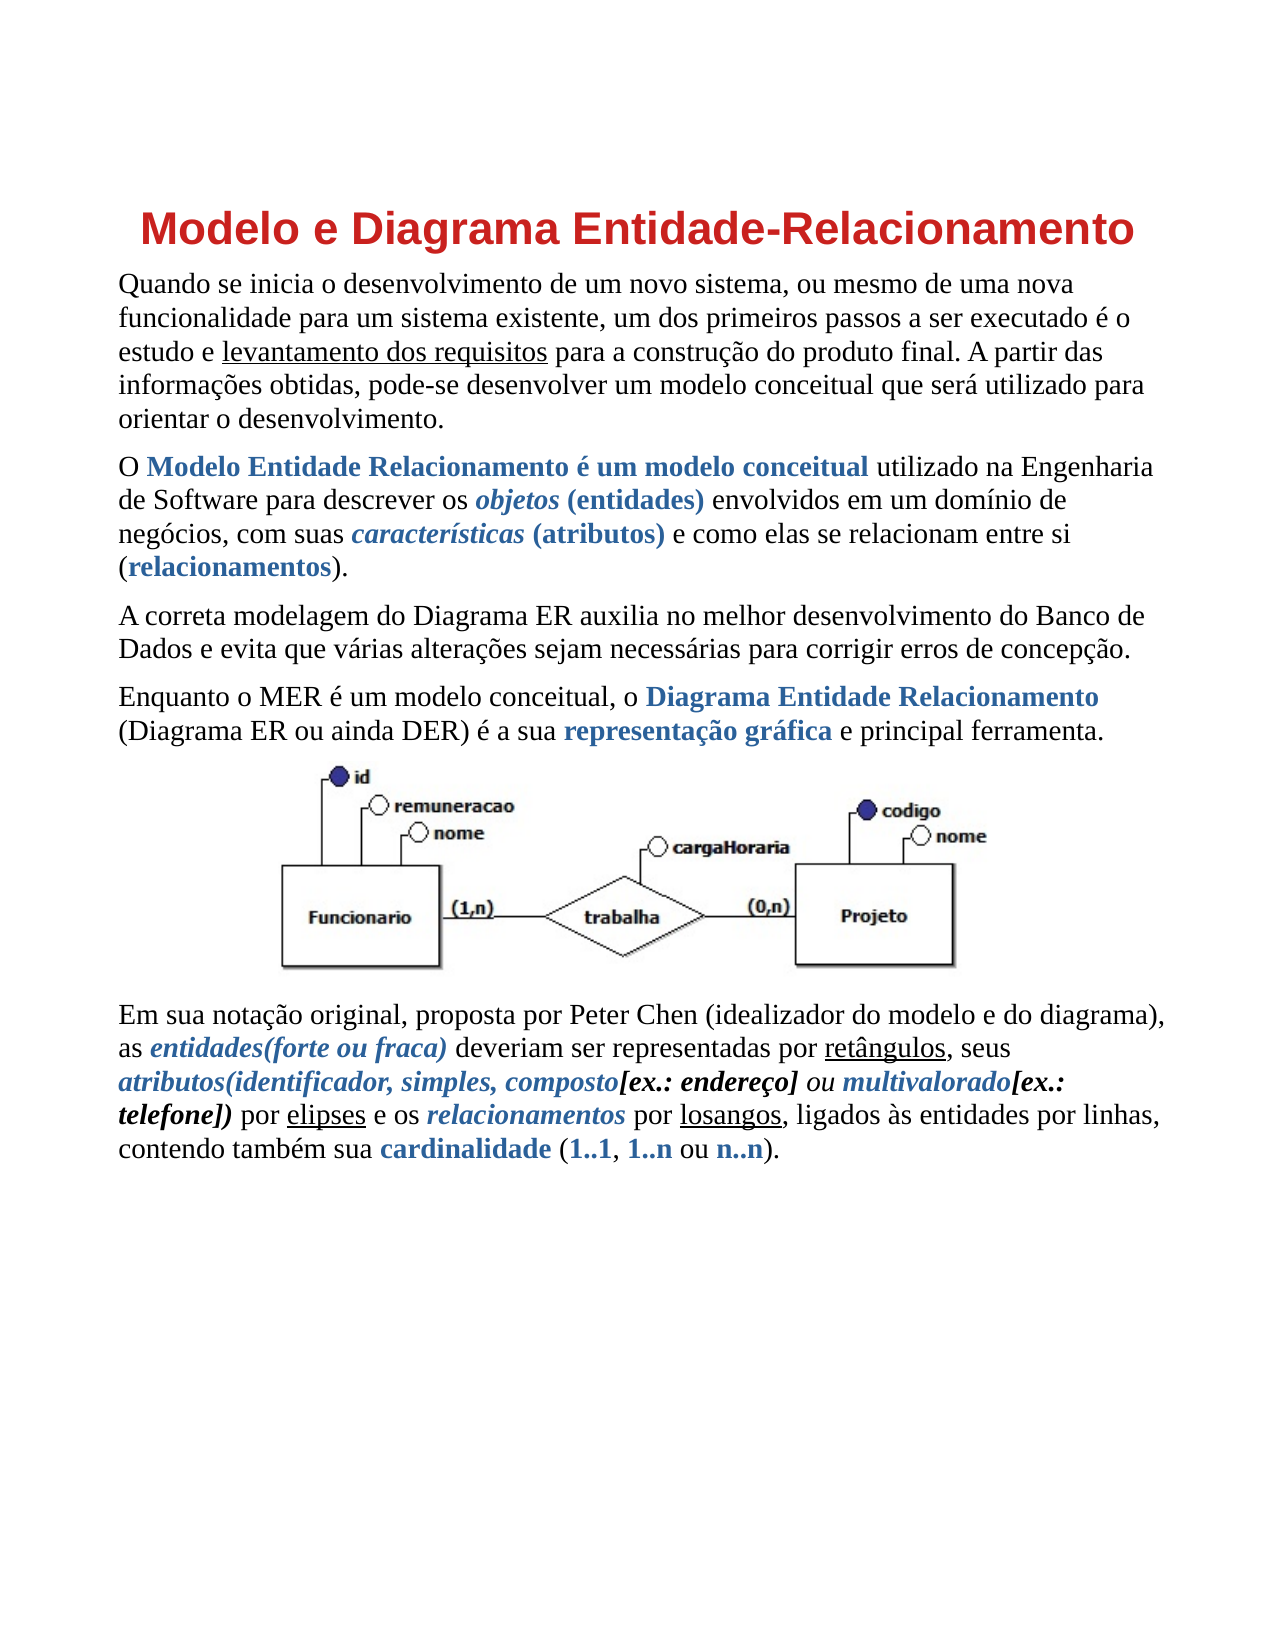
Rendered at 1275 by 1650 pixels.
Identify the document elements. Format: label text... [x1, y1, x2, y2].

text Em sua notação original, proposta por Peter Chen (idealizador do modelo e do diagrama), as entidades(forte ou fraca) deveriam ser representadas por retângulos, seus atributos(identificador, simples, composto[ex.: endereço] ou multivalorado[ex.: telefone]) por elipses e os relacionamentos por losangos, ligados às entidades por linhas, contendo também sua cardinalidade (1..1, 1..n ou n..n). [118, 997, 1186, 1164]
text O Modelo Entidade Relacionamento é um modelo conceitual utilizado na Engenharia de Software para descrever os objetos (entidades) envolvidos em um domínio de negócios, com suas características (atributos) e como elas se relacionam entre si (relacionamentos). [118, 449, 1157, 583]
picture [277, 761, 998, 983]
text A correta modelagem do Diagrama ER auxilia no melhor desenvolvimento do Banco de Dados e evita que várias alterações sejam necessárias para corrigir erros de concepção. [118, 598, 1157, 665]
text Enquanto o MER é um modelo conceitual, o Diagrama Entidade Relacionamento (Diagrama ER ou ainda DER) é a sua representação gráfica e principal ferramenta. [118, 679, 1157, 746]
subtitle Modelo e Diagrama Entidade-Relacionamento [118, 201, 1157, 254]
text Quando se inicia o desenvolvimento de um novo sistema, ou mesmo de uma nova funcionalidade para um sistema existente, um dos primeiros passos a ser executado é o estudo e levantamento dos requisitos para a construção do produto final. A partir das informações obtidas, pode-se desenvolver um modelo conceitual que será utilizado para orientar o desenvolvimento. [118, 267, 1157, 434]
